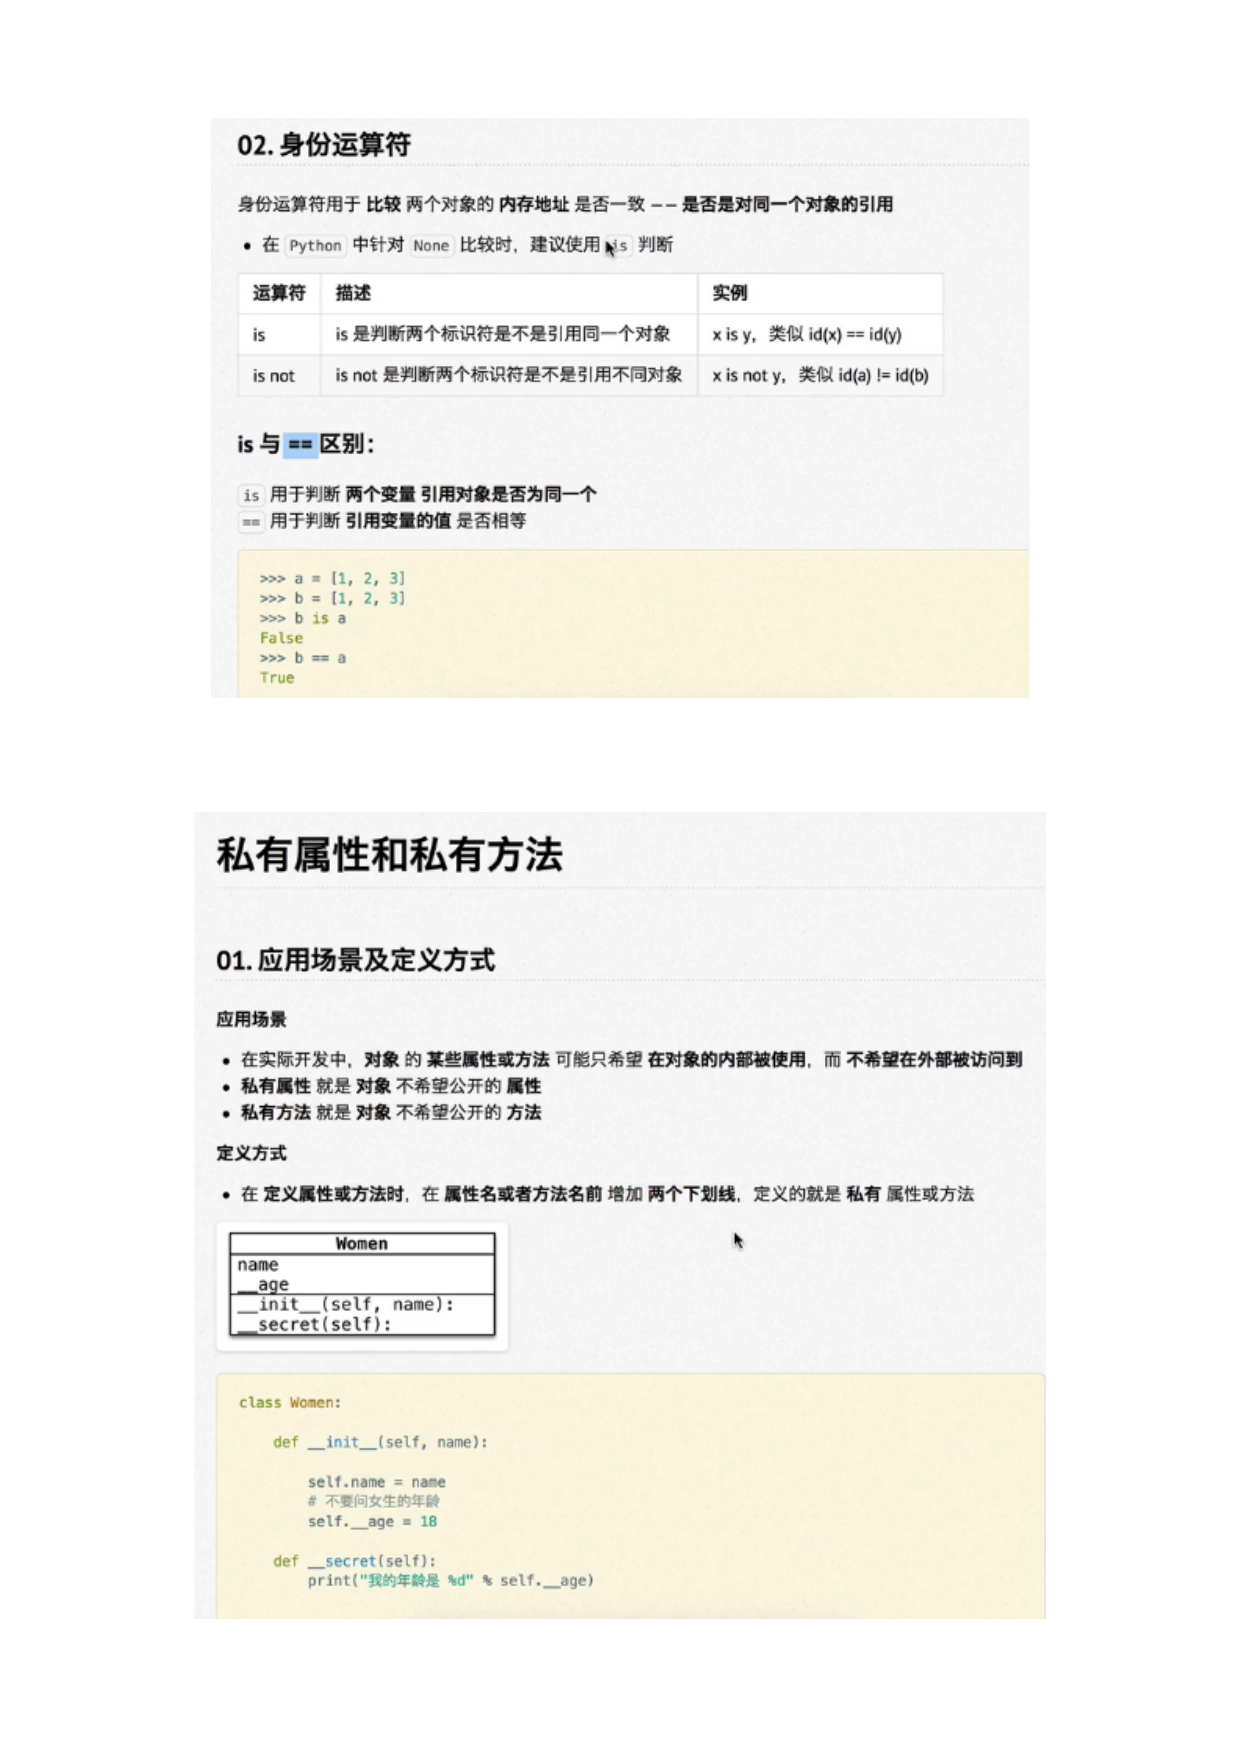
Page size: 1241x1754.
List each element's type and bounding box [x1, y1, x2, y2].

picture [194, 812, 1046, 1619]
picture [210, 118, 1030, 698]
